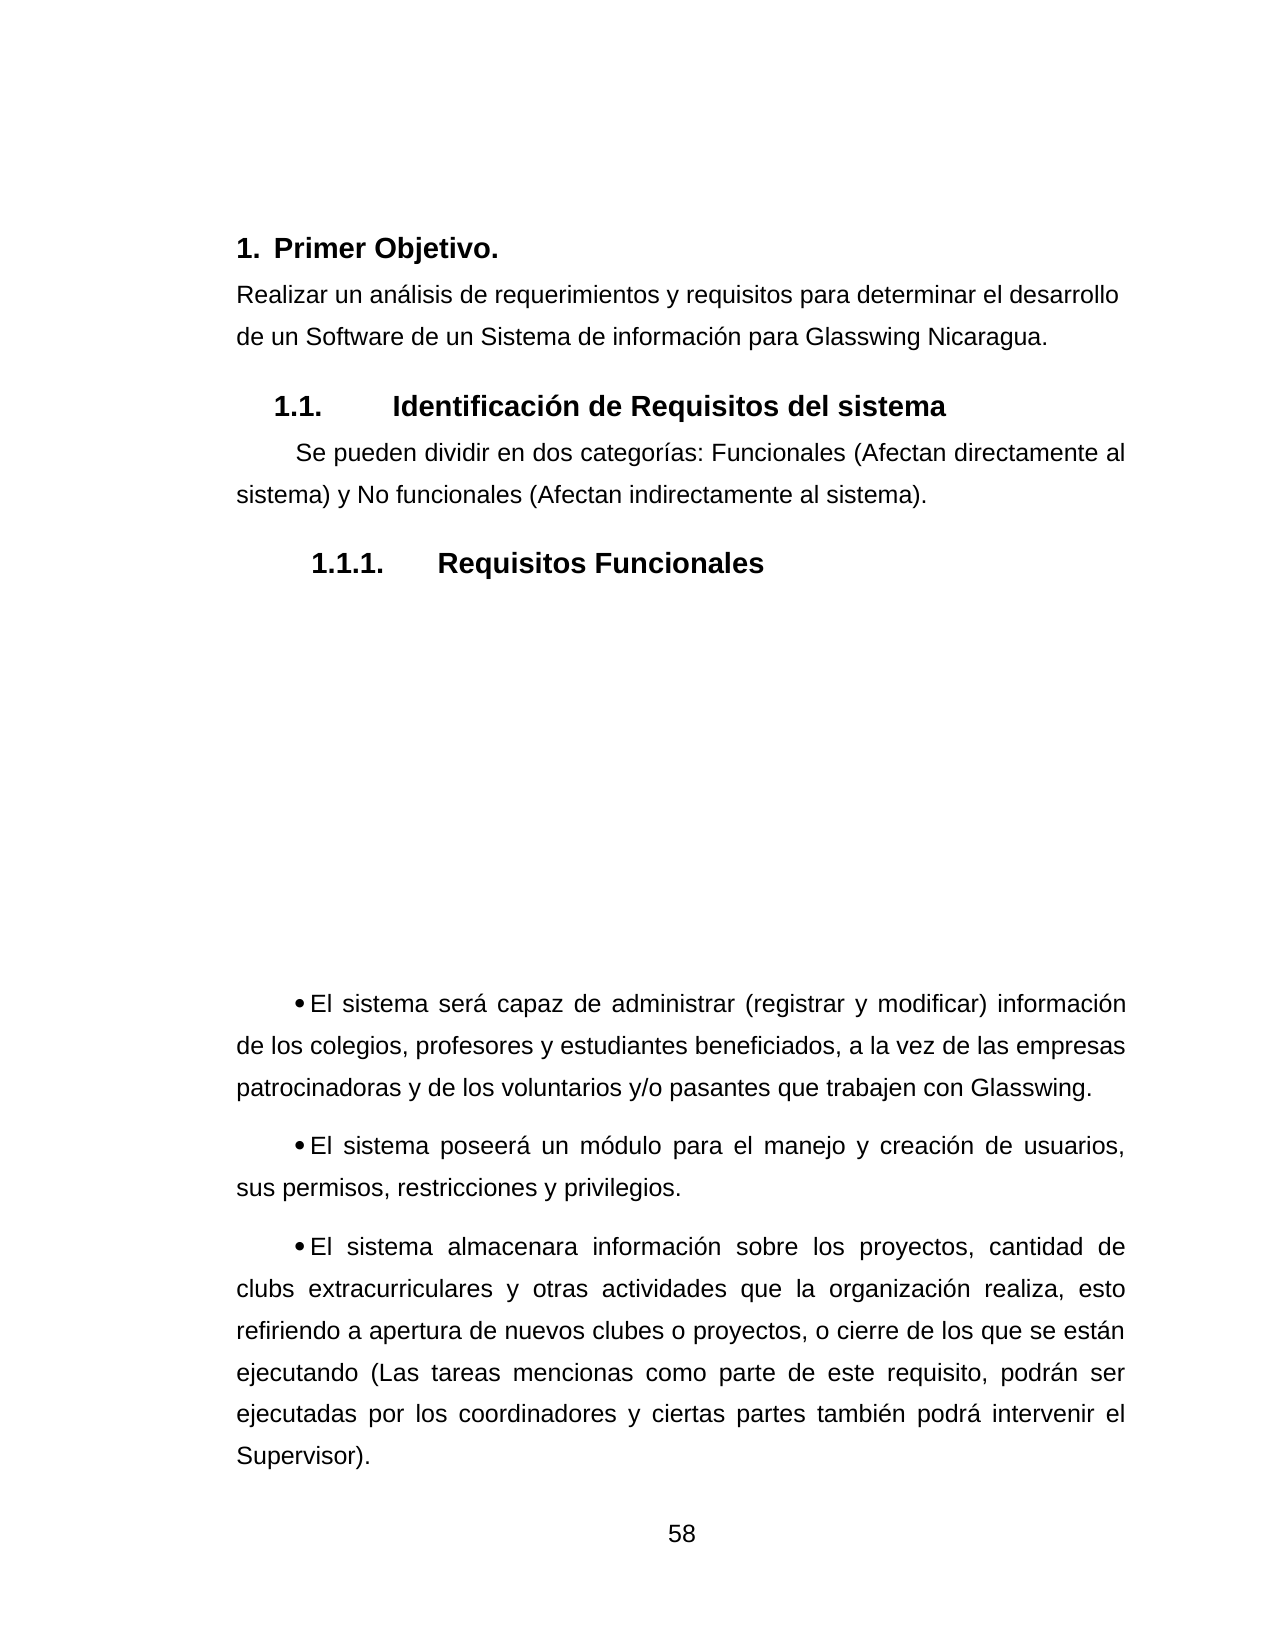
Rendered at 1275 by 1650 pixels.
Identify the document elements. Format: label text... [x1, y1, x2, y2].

list El sistema almacenara información sobre los proyectos, cantidad de clubs extracurriculares y otras actividades que la organización realiza, esto refiriendo a apertura de nuevos clubes o proyectos, o cierre de los que se están ejecutando (Las tareas mencionas como parte de este requisito, podrán ser ejecutadas por los coordinadores y ciertas partes también podrá intervenir el Supervisor). [236, 1233, 1127, 1470]
subtitle Identificación de Requisitos del sistema [274, 390, 1127, 422]
text Realizar un análisis de requerimientos y requisitos para determinar el desarrollo de un Software de un Sistema de información para Glasswing Nicaragua. [236, 281, 1127, 351]
subtitle Requisitos Funcionales [311, 547, 1127, 580]
list El sistema poseerá un módulo para el manejo y creación de usuarios, sus permisos, restricciones y privilegios. [236, 1132, 1127, 1202]
list El sistema será capaz de administrar (registrar y modificar) información de los colegios, profesores y estudiantes beneficiados, a la vez de las empresas patrocinadoras y de los voluntarios y/o pasantes que trabajen con Glasswing. [236, 596, 1127, 1101]
text Se pueden dividir en dos categorías: Funcionales (Afectan directamente al sistema) y No funcionales (Afectan indirectamente al sistema). [236, 439, 1127, 508]
subtitle Primer Objetivo. [236, 232, 1127, 265]
